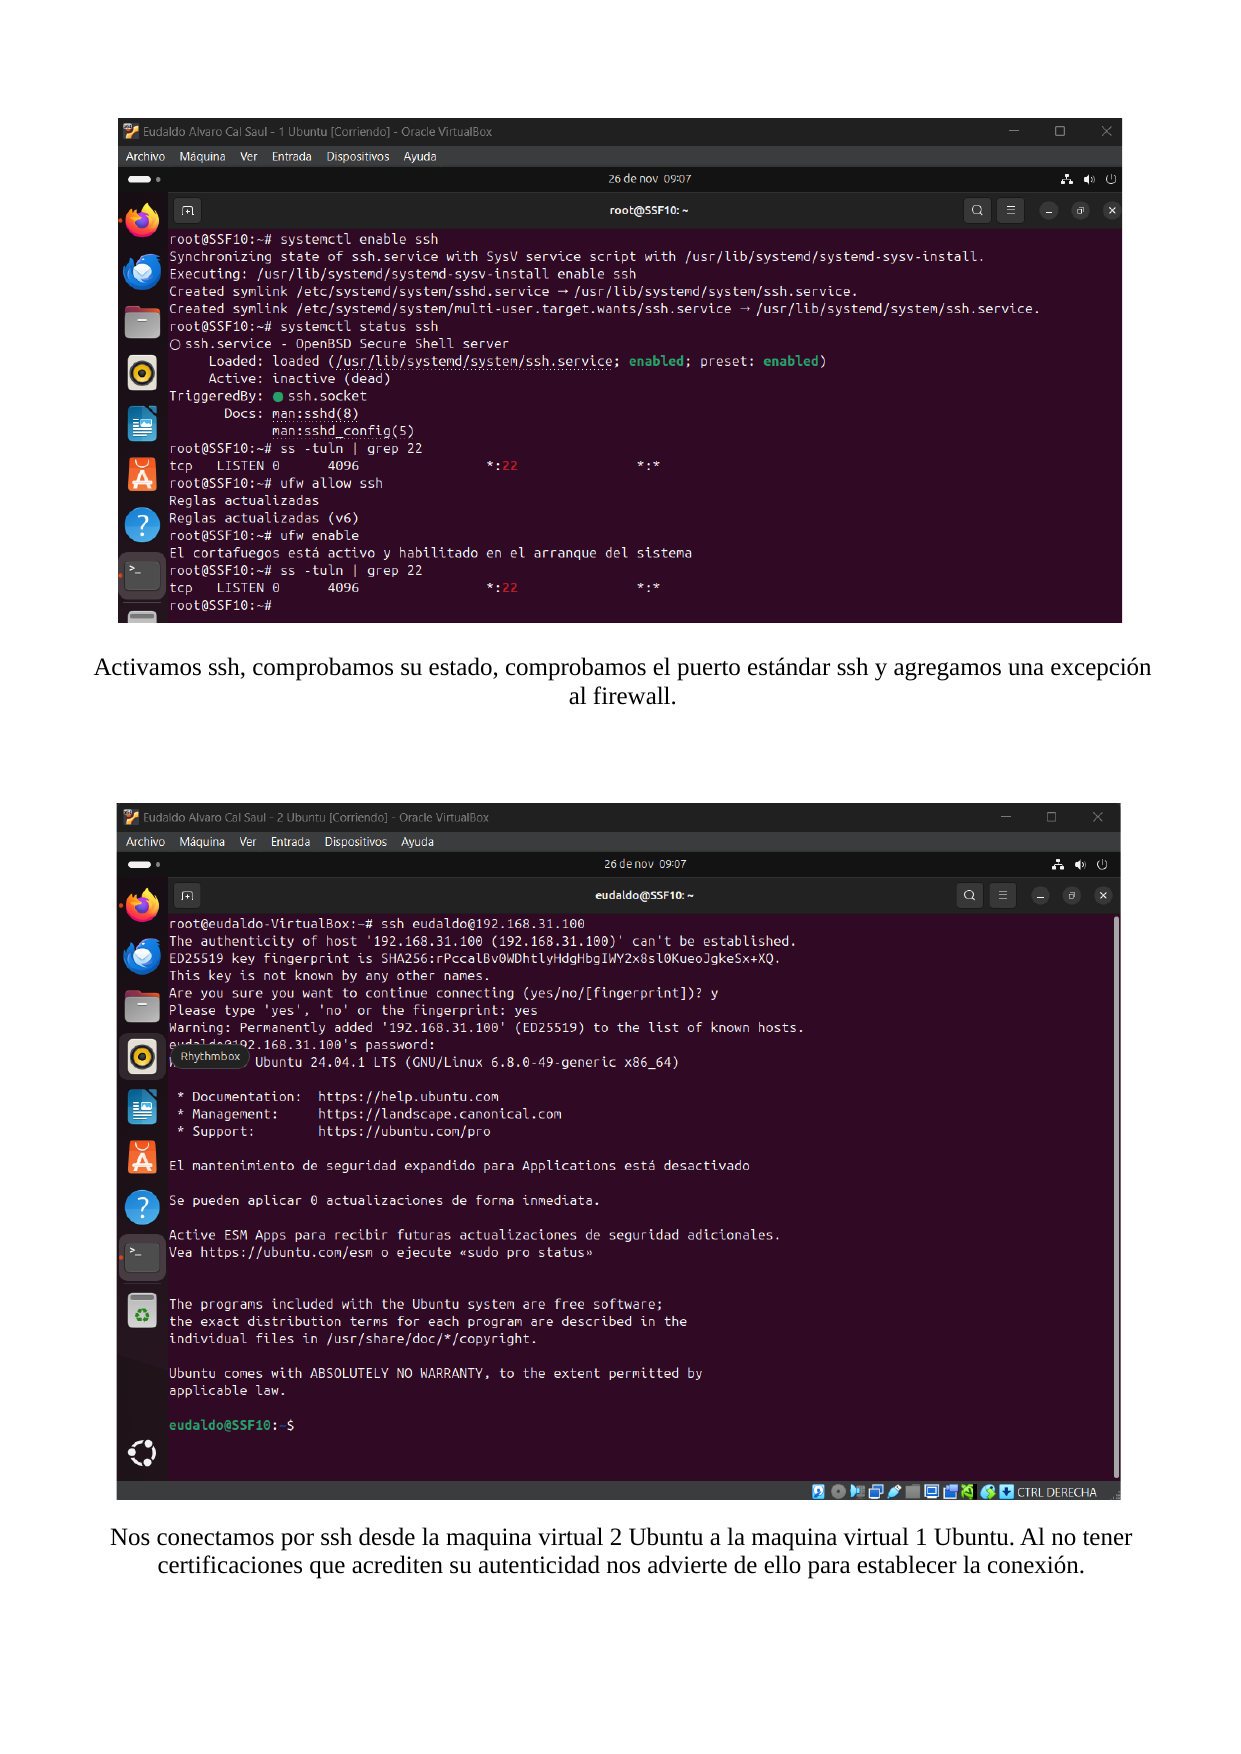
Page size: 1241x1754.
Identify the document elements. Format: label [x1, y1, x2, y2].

picture [116, 803, 1121, 1500]
picture [118, 118, 1123, 623]
